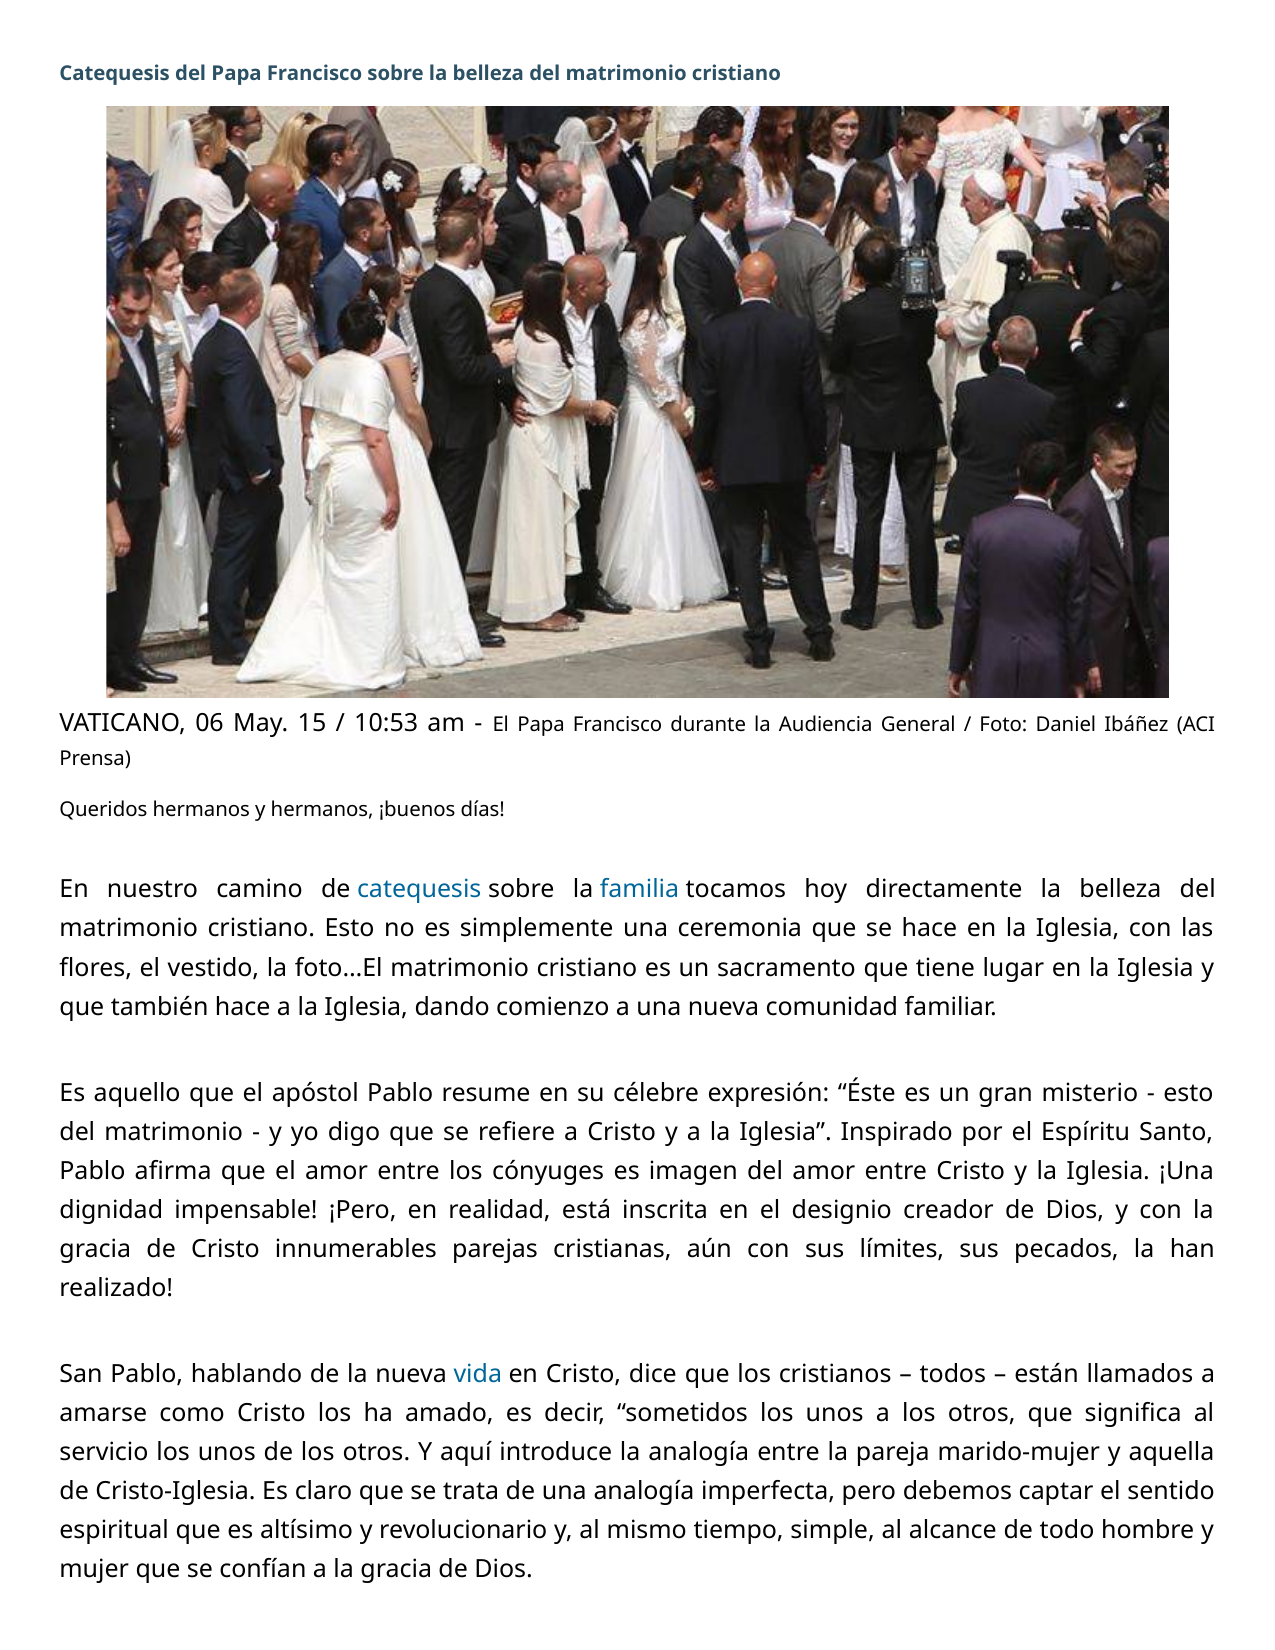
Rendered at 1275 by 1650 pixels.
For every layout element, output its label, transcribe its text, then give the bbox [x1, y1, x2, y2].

text En nuestro camino de catequesis sobre la familia tocamos hoy directamente la belleza del matrimonio cristiano. Esto no es simplemente una ceremonia que se hace en la Iglesia, con las flores, el vestido, la foto…El matrimonio cristiano es un sacramento que tiene lugar en la Iglesia y que también hace a la Iglesia, dando comienzo a una nueva comunidad familiar. [59, 866, 1216, 1022]
picture [106, 106, 1169, 698]
text Es aquello que el apóstol Pablo resume en su célebre expresión: “Éste es un gran misterio - esto del matrimonio - y yo digo que se refiere a Cristo y a la Iglesia”. Inspirado por el Espíritu Santo, Pablo afirma que el amor entre los cónyuges es imagen del amor entre Cristo y la Iglesia. ¡Una dignidad impensable! ¡Pero, en realidad, está inscrita en el designio creador de Dios, y con la gracia de Cristo innumerables parejas cristianas, aún con sus límites, sus pecados, la han realizado! [59, 1069, 1216, 1303]
text VATICANO, 06 May. 15 / 10:53 am - El Papa Francisco durante la Audiencia General / Foto: Daniel Ibáñez (ACI Prensa) [59, 110, 1216, 772]
text Queridos hermanos y hermanos, ¡buenos días! [59, 795, 1216, 822]
subtitle Catequesis del Papa Francisco sobre la belleza del matrimonio cristiano [59, 59, 1216, 87]
text San Pablo, hablando de la nueva vida en Cristo, dice que los cristianos – todos – están llamados a amarse como Cristo los ha amado, es decir, “sometidos los unos a los otros, que significa al servicio los unos de los otros. Y aquí introduce la analogía entre la pareja marido-mujer y aquella de Cristo-Iglesia. Es claro que se trata de una analogía imperfecta, pero debemos captar el sentido espiritual que es altísimo y revolucionario y, al mismo tiempo, simple, al alcance de todo hombre y mujer que se confían a la gracia de Dios. [59, 1350, 1216, 1585]
